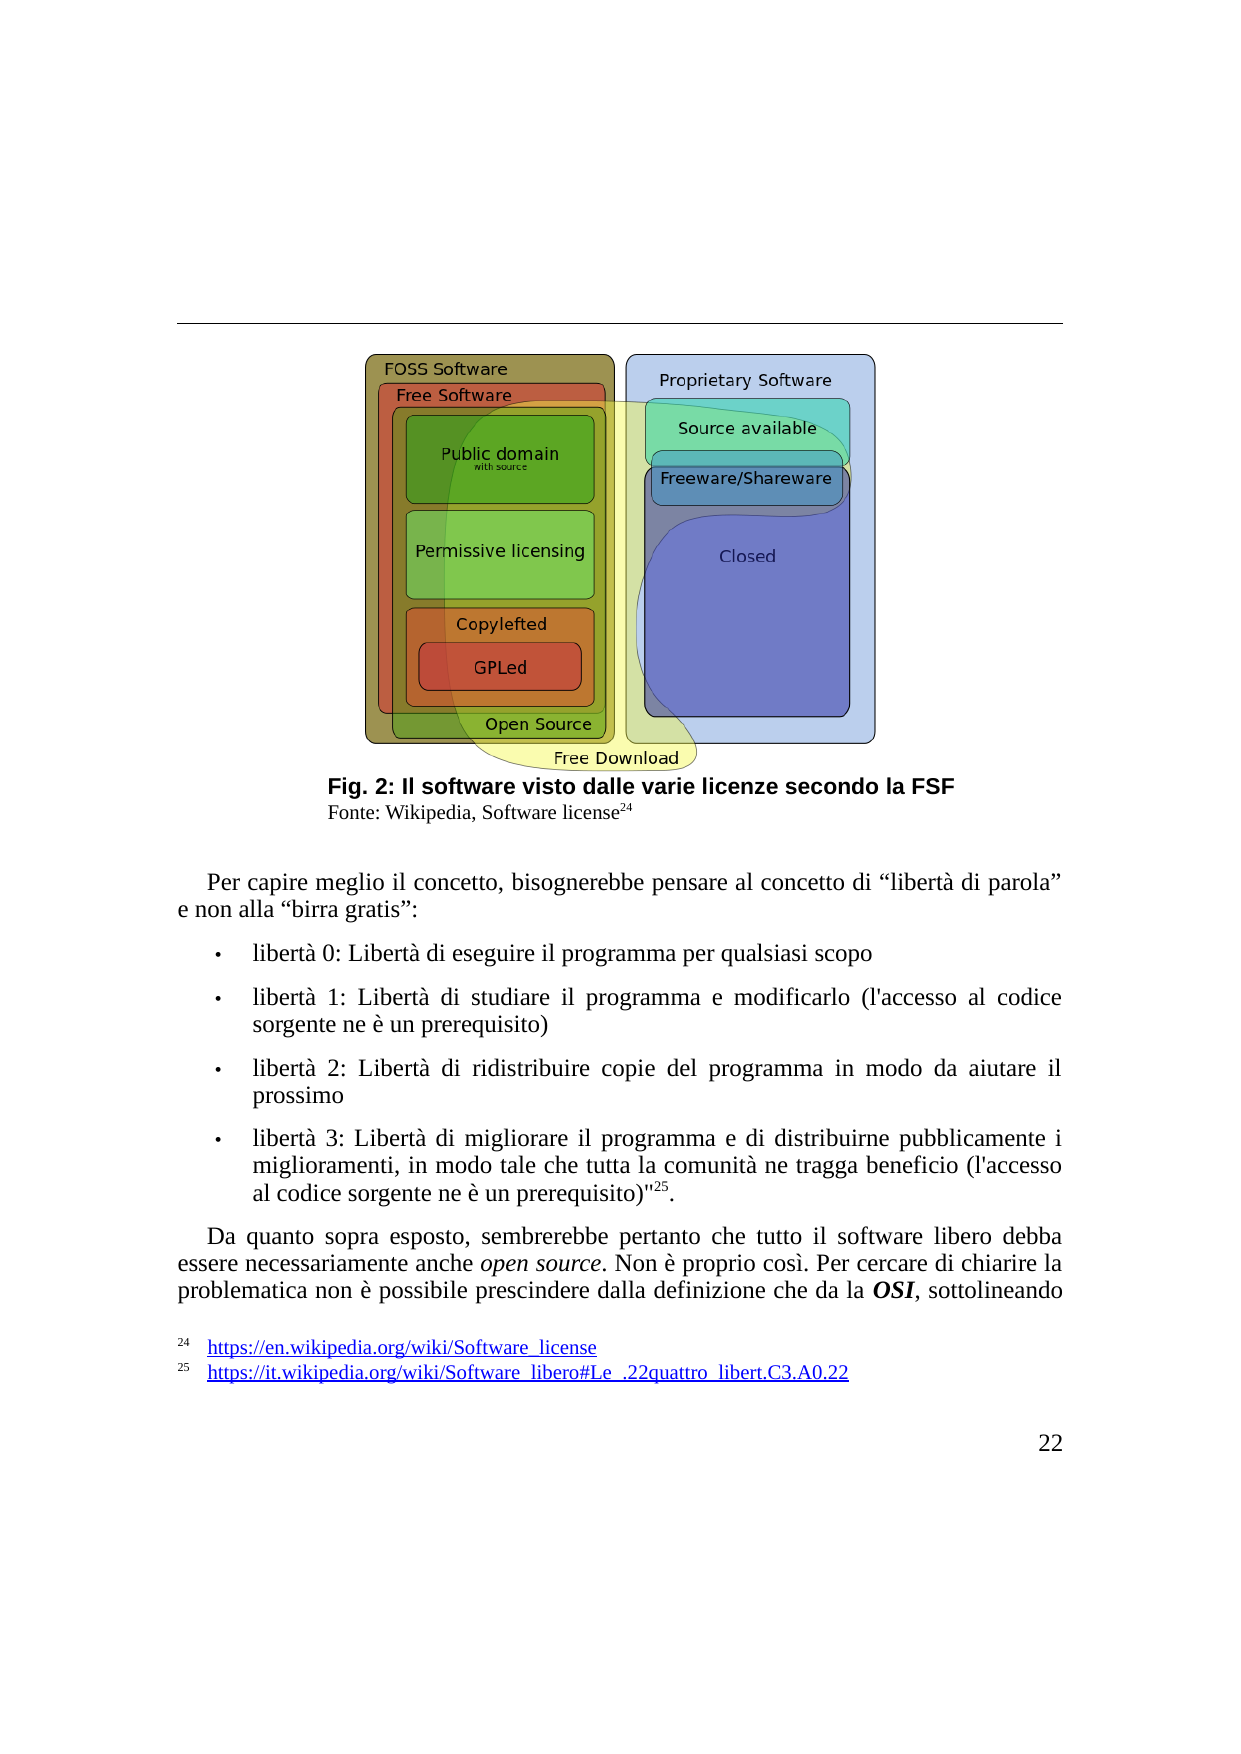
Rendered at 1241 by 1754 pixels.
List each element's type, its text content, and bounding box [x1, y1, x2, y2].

text Da quanto sopra esposto, sembrerebbe pertanto che tutto il software libero debba essere necessariamente anche open source. Non è proprio così. Per cercare di chiarire la problematica non è possibile prescindere dalla definizione che da la OSI, sottolineando [177, 1223, 1063, 1304]
list libertà 3: Libertà di migliorare il programma e di distribuirne pubblicamente i miglioramenti, in modo tale che tutta la comunità ne tragga beneficio (l'accesso al codice sorgente ne è un prerequisito)". [215, 1125, 1063, 1206]
text https://en.wikipedia.org/wiki/Software_license [177, 1336, 1063, 1359]
list libertà 1: Libertà di studiare il programma e modificarlo (l'accesso al codice sorgente ne è un prerequisito) [215, 983, 1063, 1038]
text Fig. 2: Il software visto dalle varie licenze secondo la FSF [327, 353, 1063, 799]
list https://it.wikipedia.org/wiki/Software_libero#Le_.22quattro_libert.C3.A0.22 [177, 1361, 1063, 1384]
text Fonte: Wikipedia, Software license [327, 801, 1063, 824]
text Per capire meglio il concetto, bisognerebbe pensare al concetto di “libertà di parola” e non alla “birra gratis”: [177, 869, 1063, 923]
list libertà 2: Libertà di ridistribuire copie del programma in modo da aiutare il prossimo [215, 1054, 1063, 1108]
picture [363, 352, 877, 772]
list libertà 0: Libertà di eseguire il programma per qualsiasi scopo [215, 940, 1063, 967]
